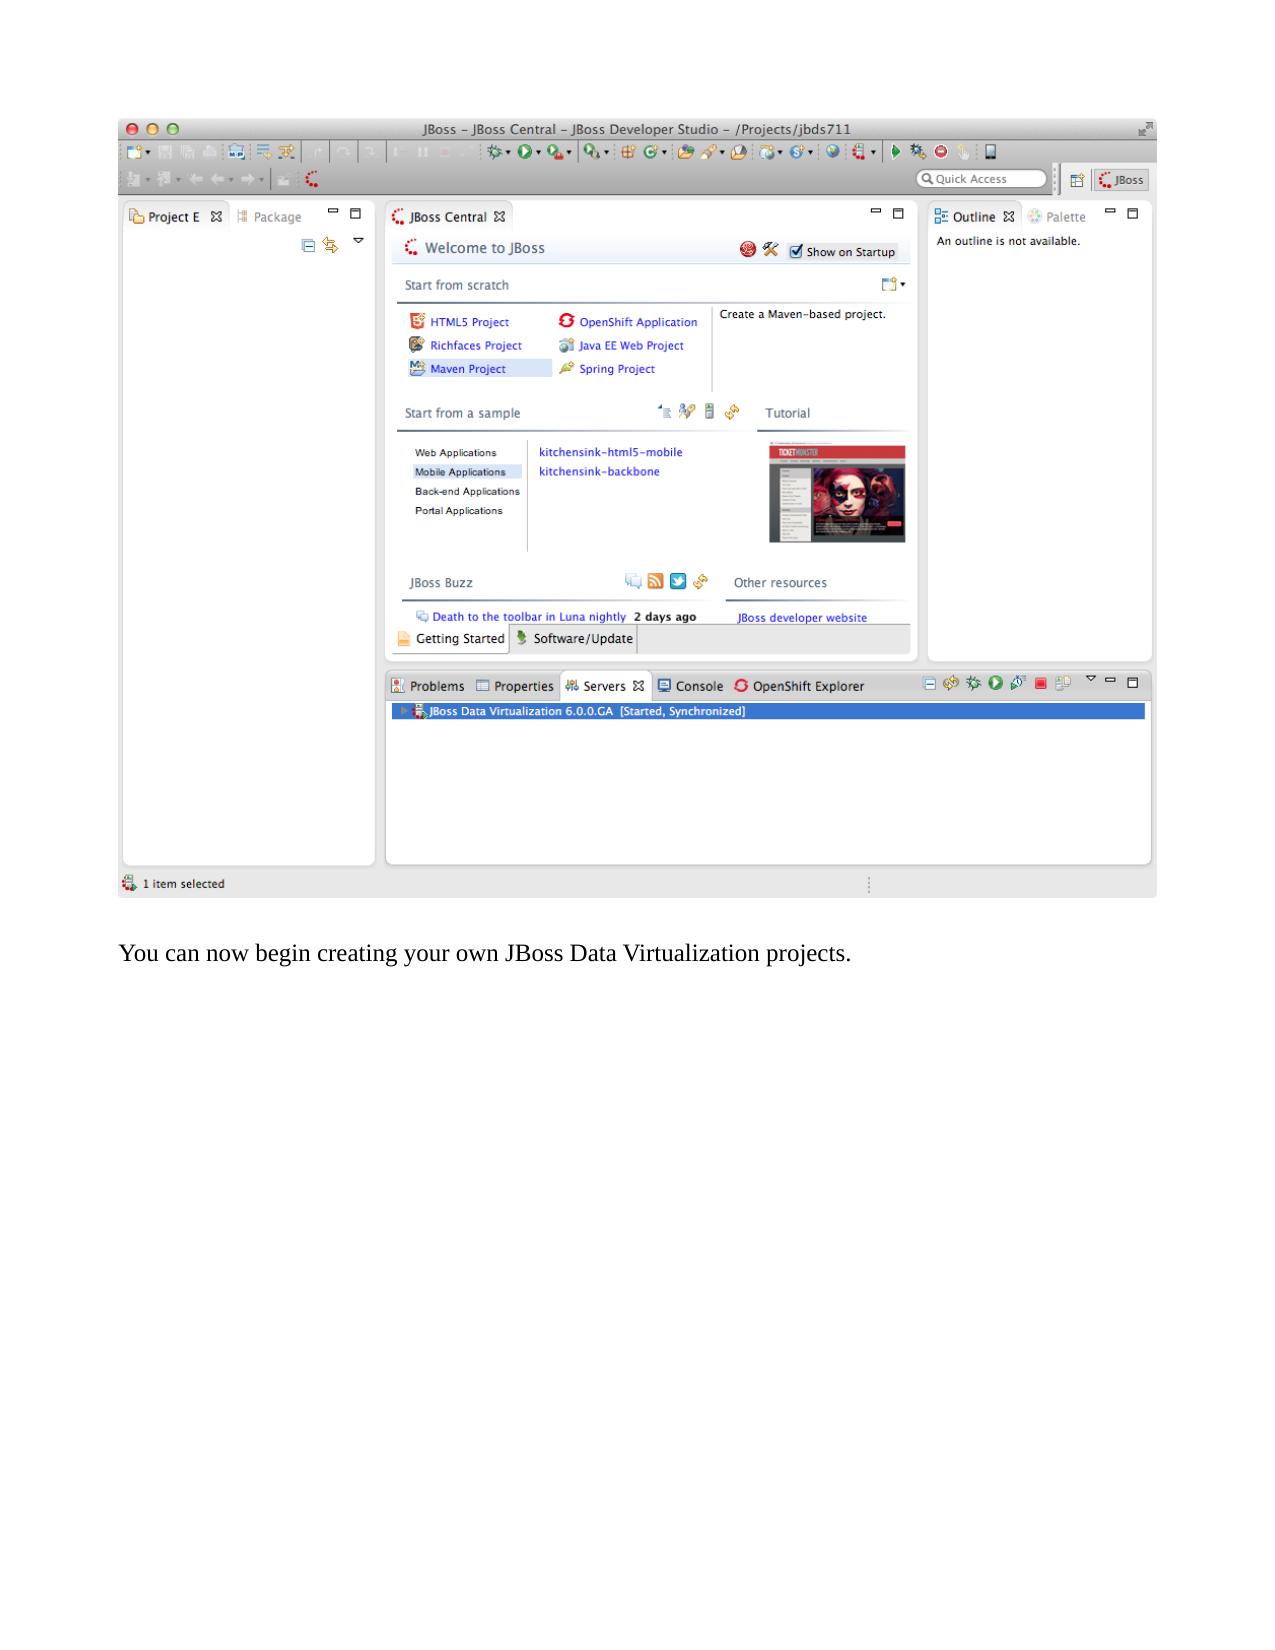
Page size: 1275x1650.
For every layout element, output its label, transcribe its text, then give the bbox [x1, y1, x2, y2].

text You can now begin creating your own JBoss Data Virtualization projects. [118, 938, 1157, 967]
picture [118, 118, 1157, 898]
